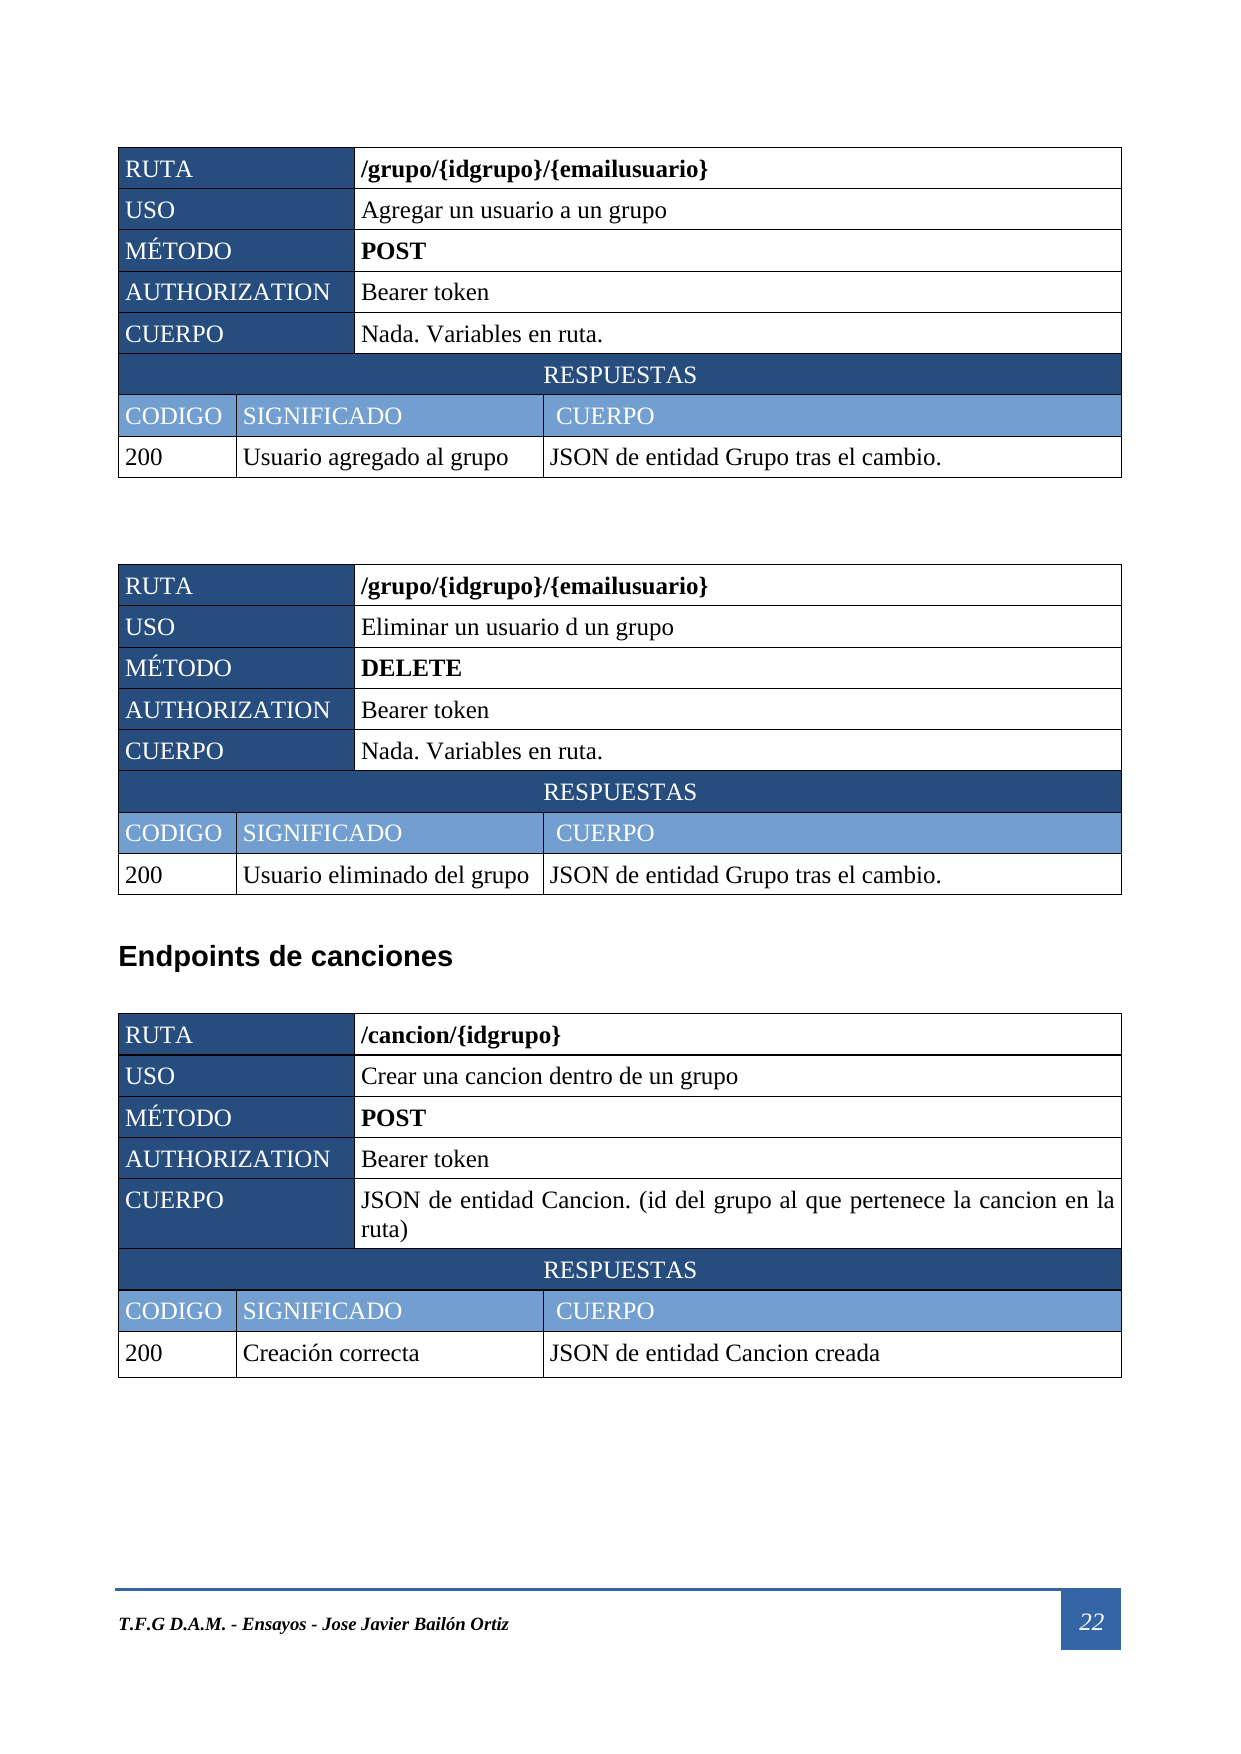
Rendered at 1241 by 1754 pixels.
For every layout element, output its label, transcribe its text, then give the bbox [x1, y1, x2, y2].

table_cell MÉTODO [119, 230, 354, 271]
table_cell Nada. Variables en ruta. [355, 313, 1121, 353]
table_cell SIGNIFICADO [237, 395, 543, 436]
table_cell CODIGO [119, 1291, 236, 1331]
table_cell AUTHORIZATION [119, 689, 354, 729]
table_cell JSON de entidad Grupo tras el cambio. [544, 854, 1121, 894]
table_cell 200 [119, 1332, 236, 1377]
table_cell CUERPO [544, 1291, 1121, 1331]
table_cell Nada. Variables en ruta. [355, 730, 1121, 770]
table_cell Usuario agregado al grupo [237, 437, 543, 477]
table_cell SIGNIFICADO [237, 813, 543, 853]
table_cell Bearer token [355, 689, 1121, 729]
table_header /grupo/{idgrupo}/{emailusuario} [355, 148, 1121, 188]
table_cell POST [355, 1097, 1121, 1137]
table_cell Crear una cancion dentro de un grupo [355, 1056, 1121, 1096]
table_cell CUERPO [544, 813, 1121, 853]
table_cell CUERPO [544, 395, 1121, 436]
table_cell Creación correcta [237, 1332, 543, 1377]
table_header /cancion/{idgrupo} [355, 1014, 1121, 1054]
table_cell CUERPO [119, 730, 354, 770]
table_cell AUTHORIZATION [119, 1138, 354, 1178]
table_header RUTA [119, 1014, 354, 1054]
table_cell AUTHORIZATION [119, 272, 354, 312]
table_cell Usuario eliminado del grupo [237, 854, 543, 894]
table_cell SIGNIFICADO [237, 1291, 543, 1331]
table_header RUTA [119, 565, 354, 605]
table_cell RESPUESTAS [119, 1249, 1121, 1289]
table_cell USO [119, 1056, 354, 1096]
table_cell DELETE [355, 648, 1121, 688]
table_cell CODIGO [119, 813, 236, 853]
table_cell RESPUESTAS [119, 354, 1121, 394]
table_cell Bearer token [355, 1138, 1121, 1178]
table_cell JSON de entidad Cancion. (id del grupo al que pertenece la cancion en la ruta) [355, 1179, 1121, 1248]
table_cell CUERPO [119, 1179, 354, 1248]
table_cell Eliminar un usuario d un grupo [355, 606, 1121, 647]
table_cell 200 [119, 854, 236, 894]
table_cell JSON de entidad Grupo tras el cambio. [544, 437, 1121, 477]
table_cell CUERPO [119, 313, 354, 353]
table_header /grupo/{idgrupo}/{emailusuario} [355, 565, 1121, 605]
table_cell MÉTODO [119, 1097, 354, 1137]
table_cell POST [355, 230, 1121, 271]
table_cell CODIGO [119, 395, 236, 436]
table_cell Bearer token [355, 272, 1121, 312]
table_cell USO [119, 189, 354, 229]
table_header RUTA [119, 148, 354, 188]
table_cell Agregar un usuario a un grupo [355, 189, 1121, 229]
table_cell 200 [119, 437, 236, 477]
table_cell MÉTODO [119, 648, 354, 688]
table_cell USO [119, 606, 354, 647]
table_cell JSON de entidad Cancion creada [544, 1332, 1121, 1377]
subtitle Endpoints de canciones [118, 938, 1122, 972]
table_cell RESPUESTAS [119, 771, 1121, 812]
